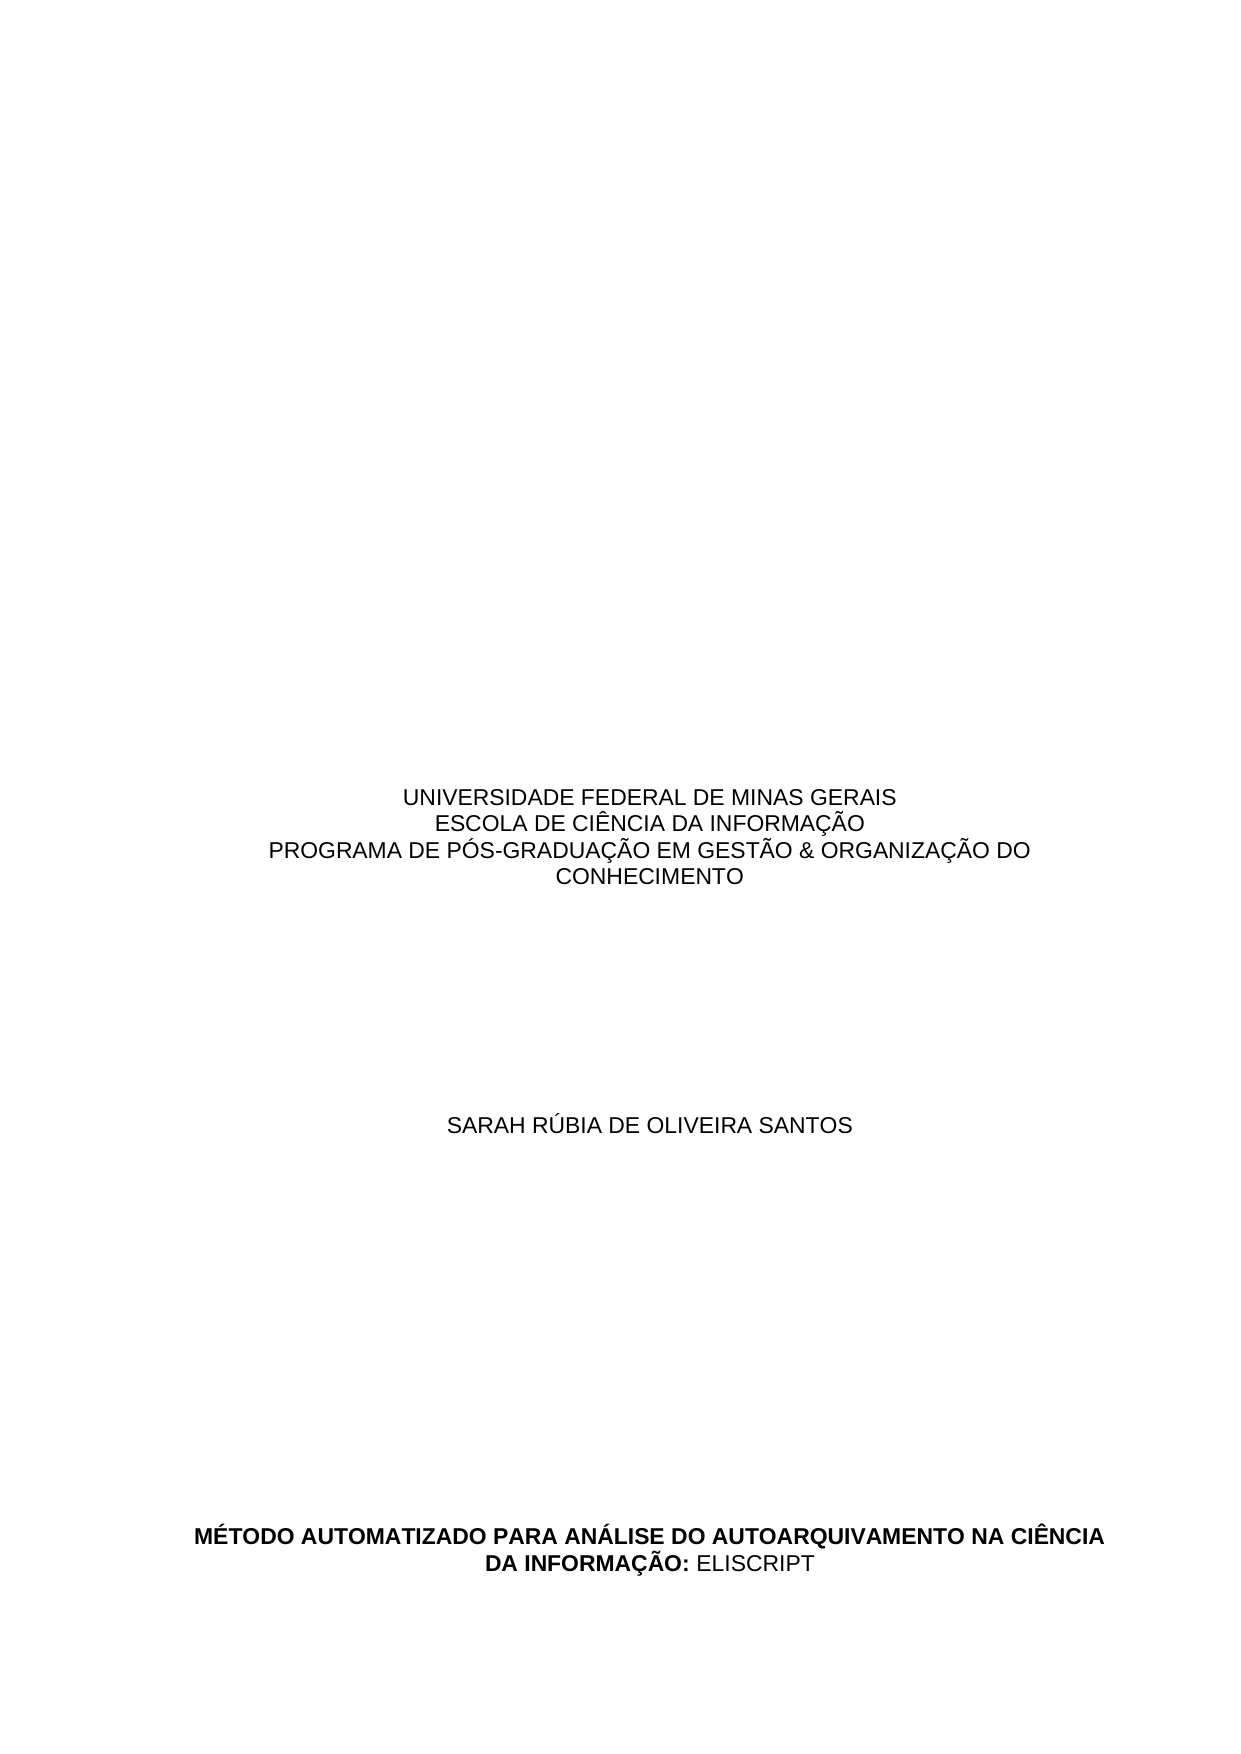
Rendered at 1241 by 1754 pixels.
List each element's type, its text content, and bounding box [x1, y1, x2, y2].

text ESCOLA DE CIÊNCIA DA INFORMAÇÃO [177, 810, 1122, 837]
text MÉTODO AUTOMATIZADO PARA ANÁLISE DO AUTOARQUIVAMENTO NA CIÊNCIA DA INFORMAÇÃO: ELISCRIPT [177, 1523, 1122, 1576]
text SARAH RÚBIA DE OLIVEIRA SANTOS [177, 1112, 1122, 1138]
text PROGRAMA DE PÓS-GRADUAÇÃO EM GESTÃO & ORGANIZAÇÃO DO CONHECIMENTO [177, 837, 1122, 889]
text UNIVERSIDADE FEDERAL DE MINAS GERAIS [177, 177, 1122, 810]
